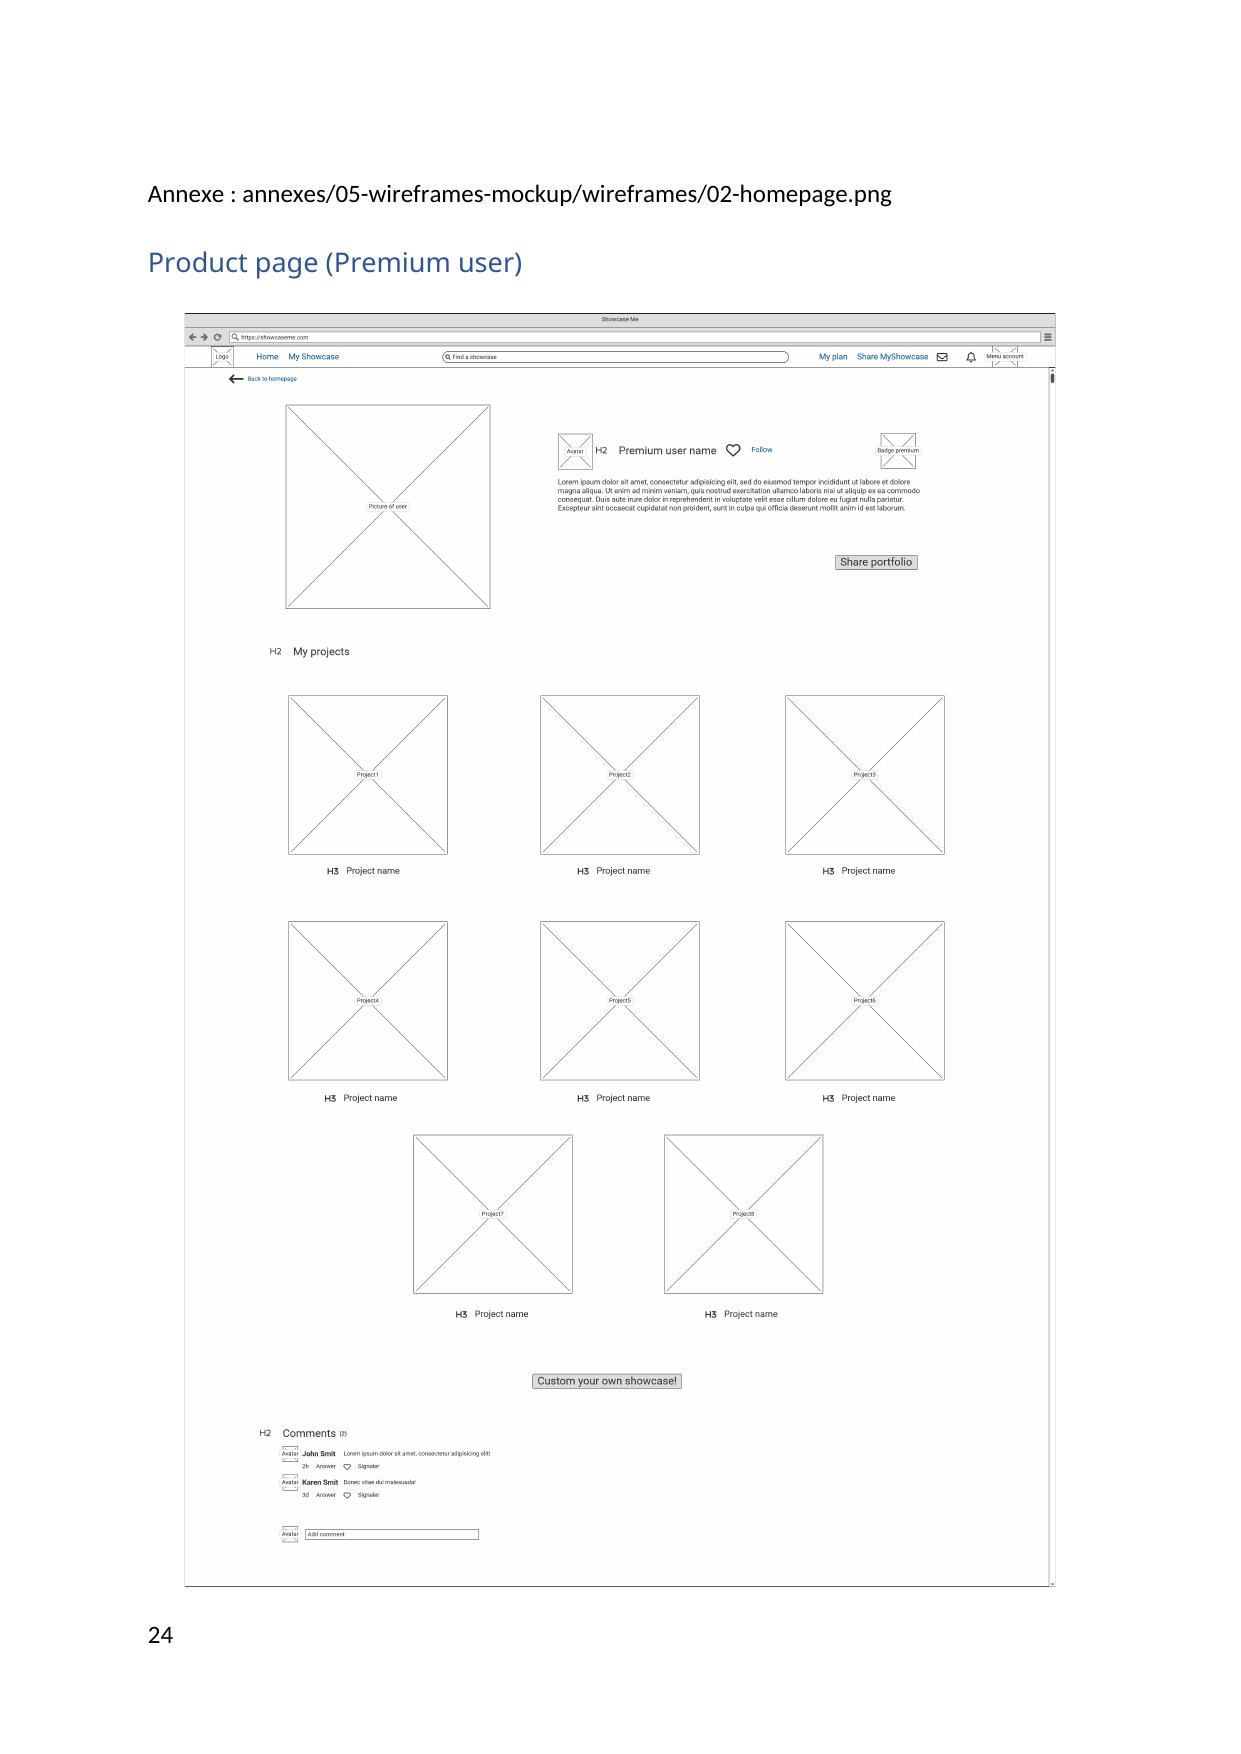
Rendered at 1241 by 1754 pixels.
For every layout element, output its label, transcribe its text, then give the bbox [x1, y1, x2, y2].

picture [184, 313, 1056, 1587]
subtitle Product page (Premium user) [148, 243, 1093, 280]
text Annexe : annexes/05-wireframes-mockup/wireframes/02-homepage.png [148, 178, 1093, 209]
